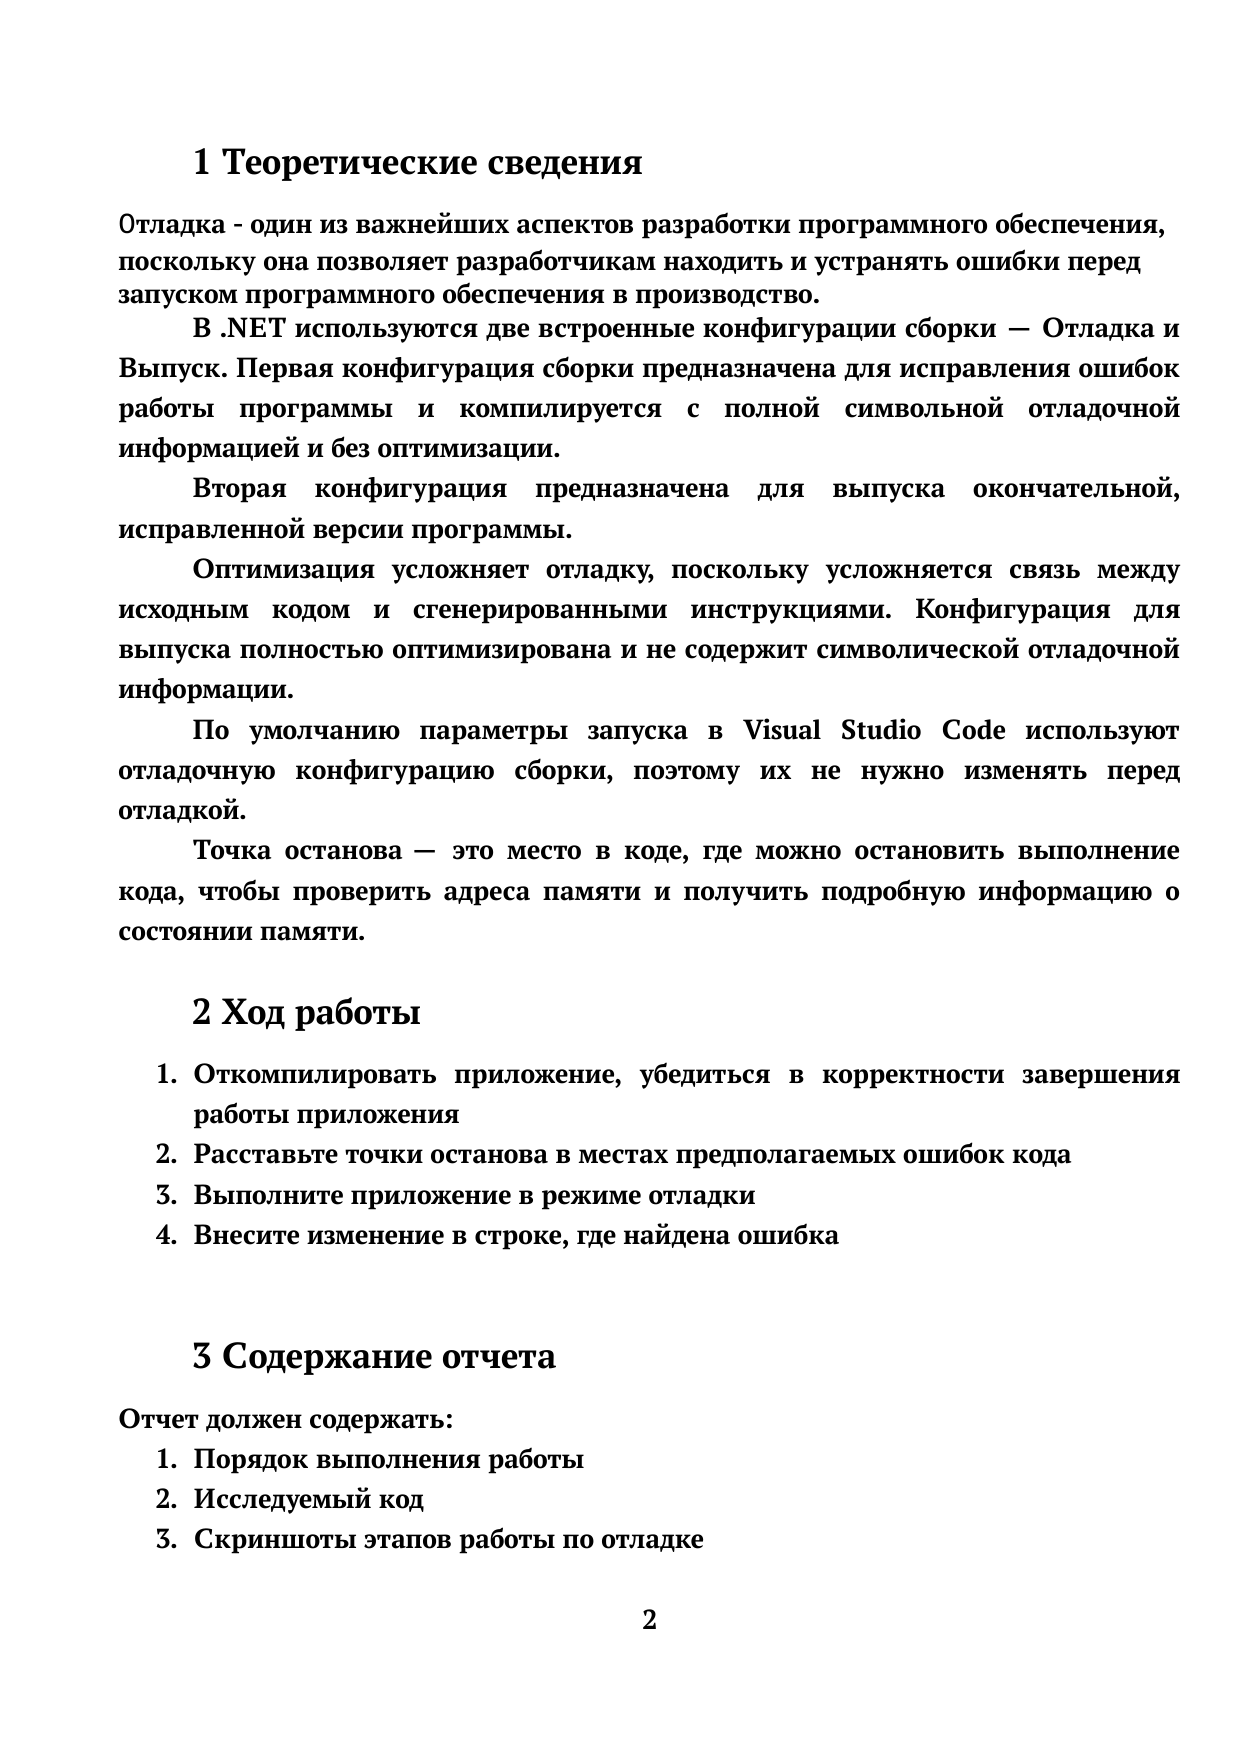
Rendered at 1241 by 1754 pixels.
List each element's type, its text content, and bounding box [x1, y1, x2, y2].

text В .NET используются две встроенные конфигурации сборки — Отладка и Выпуск. Первая конфигурация сборки предназначена для исправления ошибок работы программы и компилируется с полной символьной отладочной информацией и без оптимизации. [118, 310, 1181, 464]
text Отладка - один из важнейших аспектов разработки программного обеспечения, поскольку она позволяет разработчикам находить и устранять ошибки перед запуском программного обеспечения в производство. [118, 207, 1181, 310]
list Выполните приложение в режиме отладки [156, 1177, 1181, 1210]
list Скриншоты этапов работы по отладке [156, 1521, 1181, 1555]
subtitle 3 Содержание отчета [192, 1333, 1181, 1377]
subtitle 2 Ход работы [192, 988, 1181, 1033]
list Порядок выполнения работы [156, 1441, 1181, 1474]
subtitle 1 Теоретические сведения [192, 139, 1181, 183]
text Оптимизация усложняет отладку, поскольку усложняется связь между исходным кодом и сгенерированными инструкциями. Конфигурация для выпуска полностью оптимизирована и не содержит символической отладочной информации. [118, 551, 1181, 705]
list Откомпилировать приложение, убедиться в корректности завершения работы приложения [156, 1056, 1181, 1130]
list Исследуемый код [156, 1481, 1181, 1515]
text Вторая конфигурация предназначена для выпуска окончательной, исправленной версии программы. [118, 471, 1181, 544]
text Точка останова — это место в коде, где можно остановить выполнение кода, чтобы проверить адреса памяти и получить подробную информацию о состоянии памяти. [118, 832, 1181, 946]
list Внесите изменение в строке, где найдена ошибка [156, 1217, 1181, 1251]
text Отчет должен содержать: [118, 1401, 1181, 1434]
text По умолчанию параметры запуска в Visual Studio Code используют отладочную конфигурацию сборки, поэтому их не нужно изменять перед отладкой. [118, 712, 1181, 826]
list Расставьте точки останова в местах предполагаемых ошибок кода [156, 1137, 1181, 1170]
